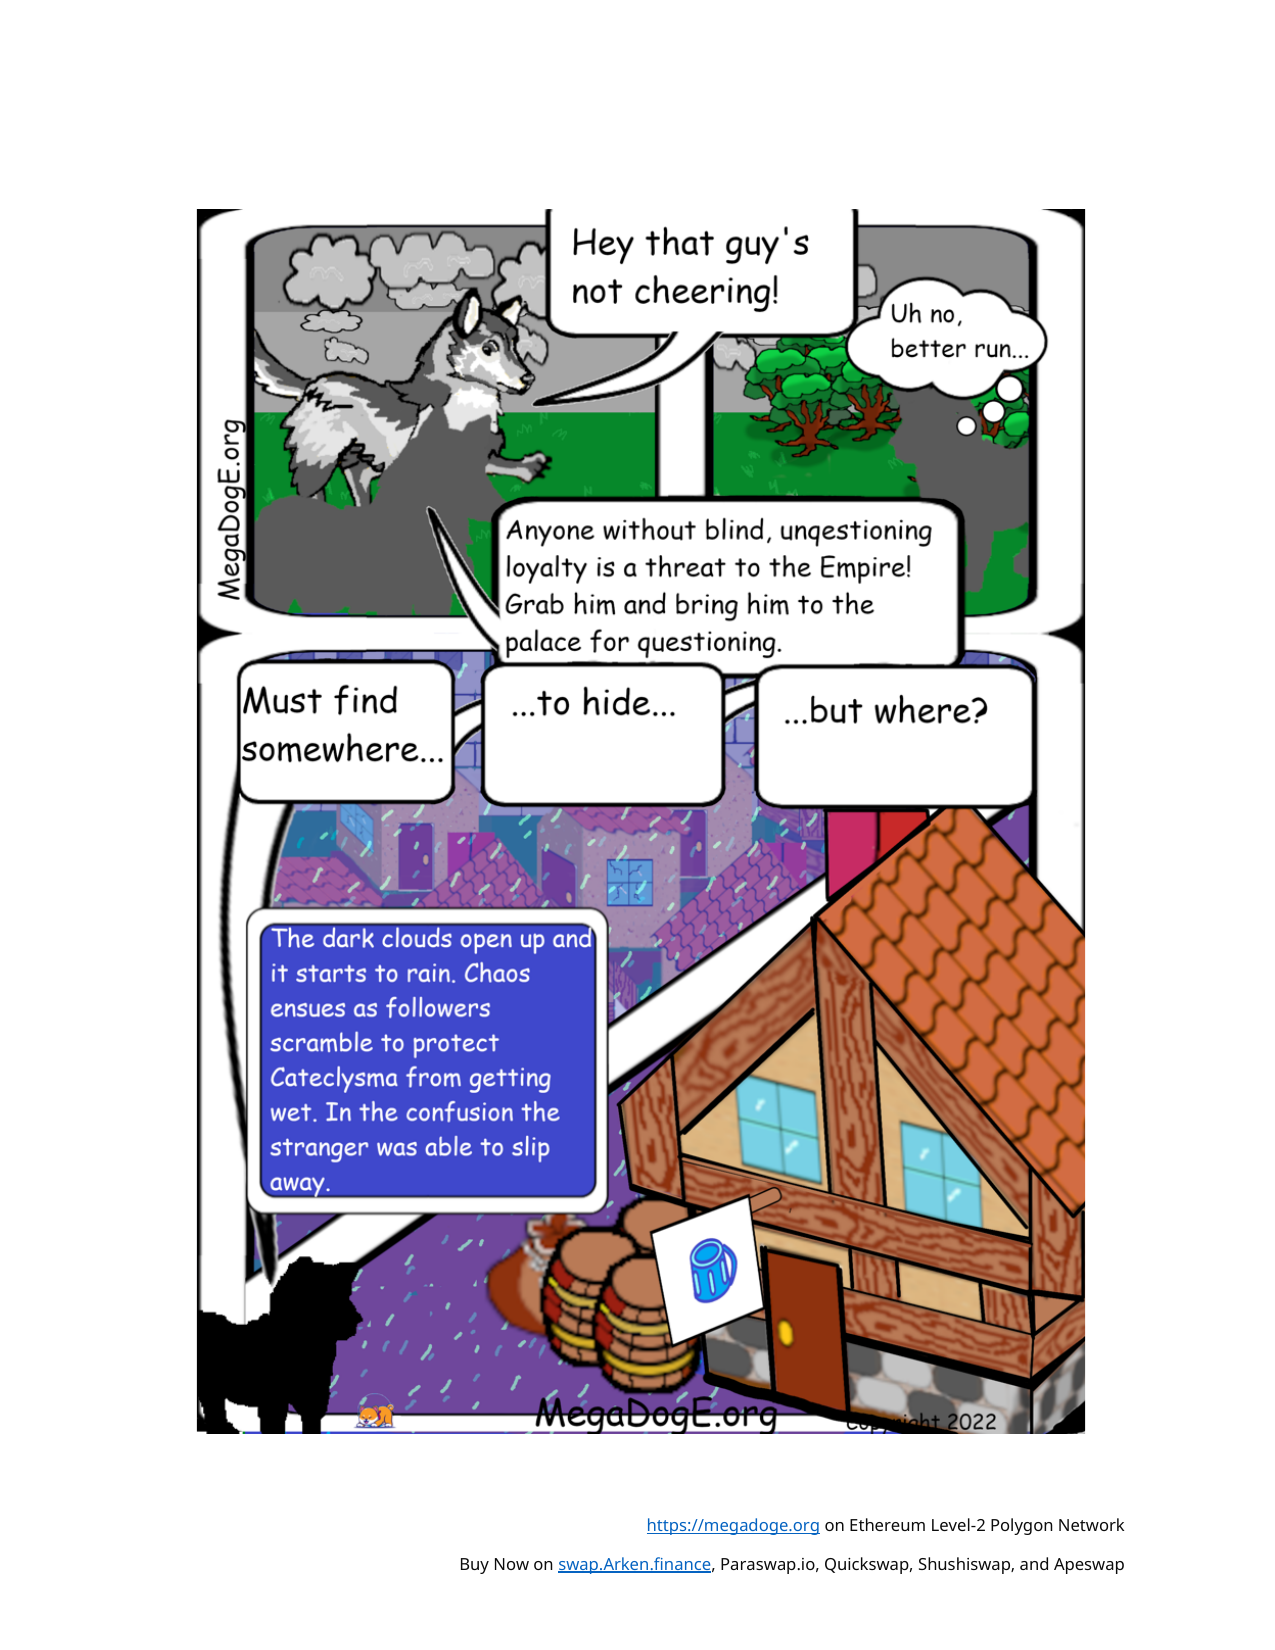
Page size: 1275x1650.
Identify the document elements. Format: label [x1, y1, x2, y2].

picture [196, 209, 1086, 1434]
